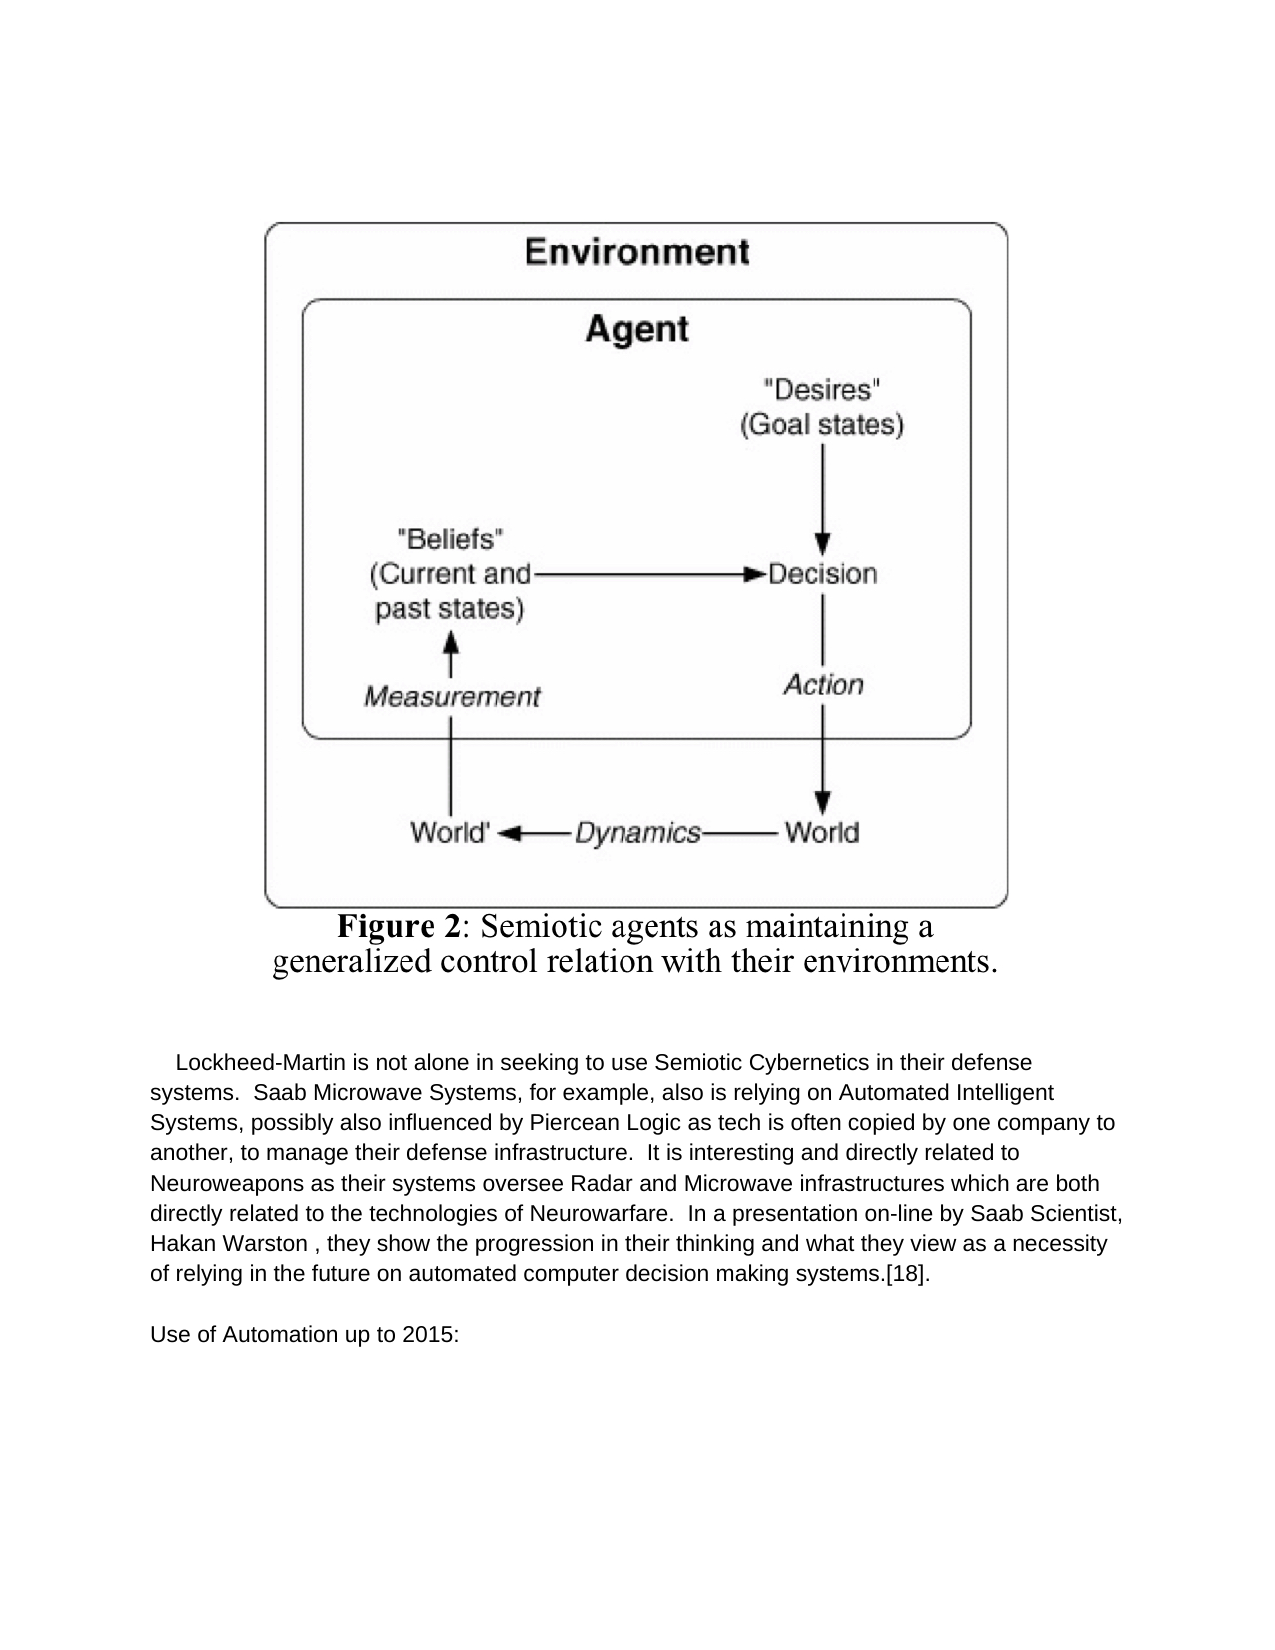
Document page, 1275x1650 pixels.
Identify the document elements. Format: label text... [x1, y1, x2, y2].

text Lockheed-Martin is not alone in seeking to use Semiotic Cybernetics in their defense systems. Saab Microwave Systems, for example, also is relying on Automated Intelligent Systems, possibly also influenced by Piercean Logic as tech is often copied by one company to another, to manage their defense infrastructure. It is interesting and directly related to Neuroweapons as their systems oversee Radar and Microwave infrastructures which are both directly related to the technologies of Neurowarfare. In a presentation on-line by Saab Scientist, Hakan Warston , they show the progression in their thinking and what they view as a necessity of relying in the future on automated computer decision making systems.[18]. [150, 1049, 1125, 1286]
picture [150, 150, 1125, 1015]
text Use of Automation up to 2015: [150, 1321, 1125, 1347]
